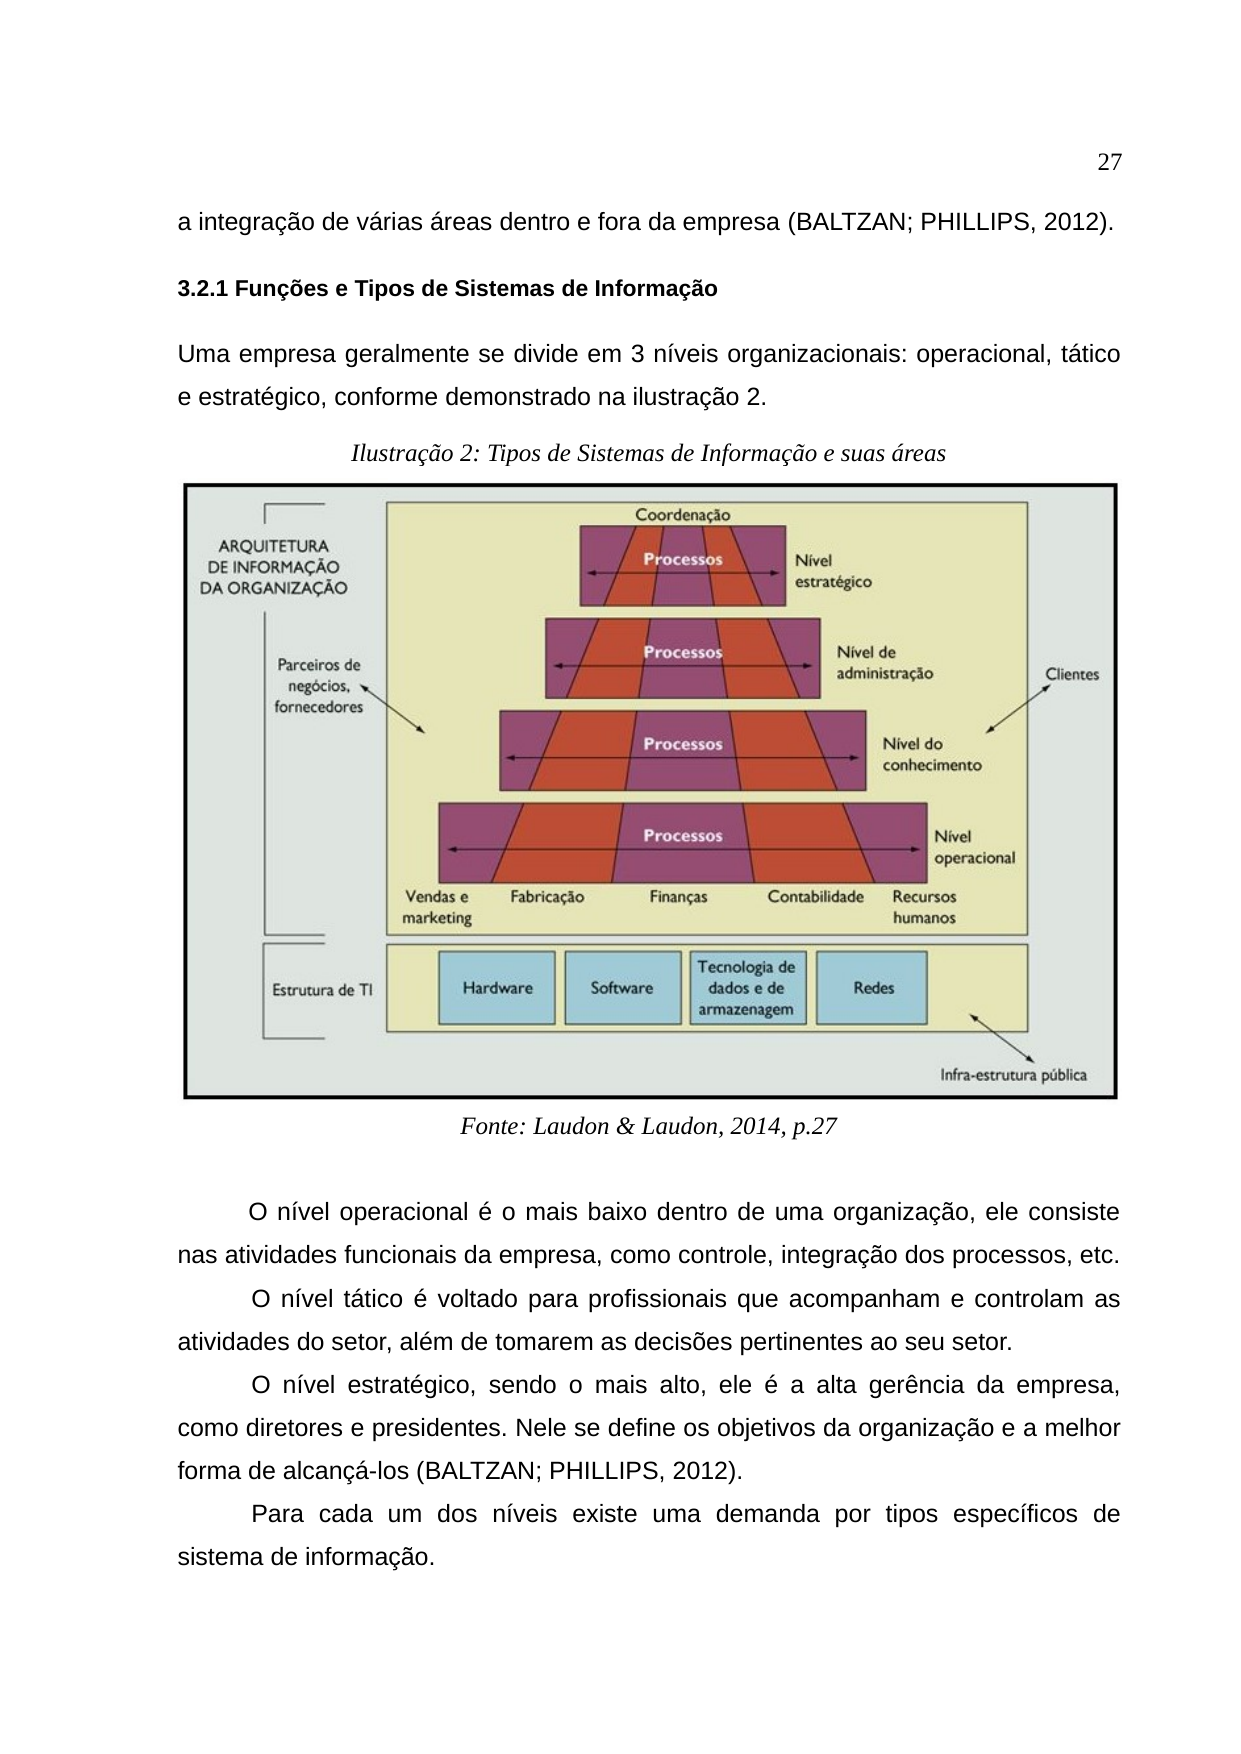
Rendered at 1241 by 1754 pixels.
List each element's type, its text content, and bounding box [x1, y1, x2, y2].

text Ilustração 2: Tipos de Sistemas de Informação e suas áreas [177, 438, 1122, 478]
subtitle 3.2.1 Funções e Tipos de Sistemas de Informação [177, 274, 1122, 301]
text O nível operacional é o mais baixo dentro de uma organização, ele consiste nas atividades funcionais da empresa, como controle, integração dos processos, etc. O nível tático é voltado para profissionais que acompanham e controlam as atividades do setor, além de tomarem as decisões pertinentes ao seu setor. [177, 1197, 1122, 1355]
text a integração de várias áreas dentro e fora da empresa (BALTZAN; PHILLIPS, 2012). [177, 207, 1122, 235]
text Fonte: Laudon & Laudon, 2014, p.27 [177, 1106, 1122, 1140]
text Para cada um dos níveis existe uma demanda por tipos específicos de sistema de informação. [177, 1499, 1122, 1571]
text Uma empresa geralmente se divide em 3 níveis organizacionais: operacional, tático e estratégico, conforme demonstrado na ilustração 2. [177, 339, 1122, 411]
text O nível estratégico, sendo o mais alto, ele é a alta gerência da empresa, como diretores e presidentes. Nele se define os objetivos da organização e a melhor forma de alcançá-los (BALTZAN; PHILLIPS, 2012). [177, 1370, 1122, 1485]
picture [177, 478, 1123, 1106]
